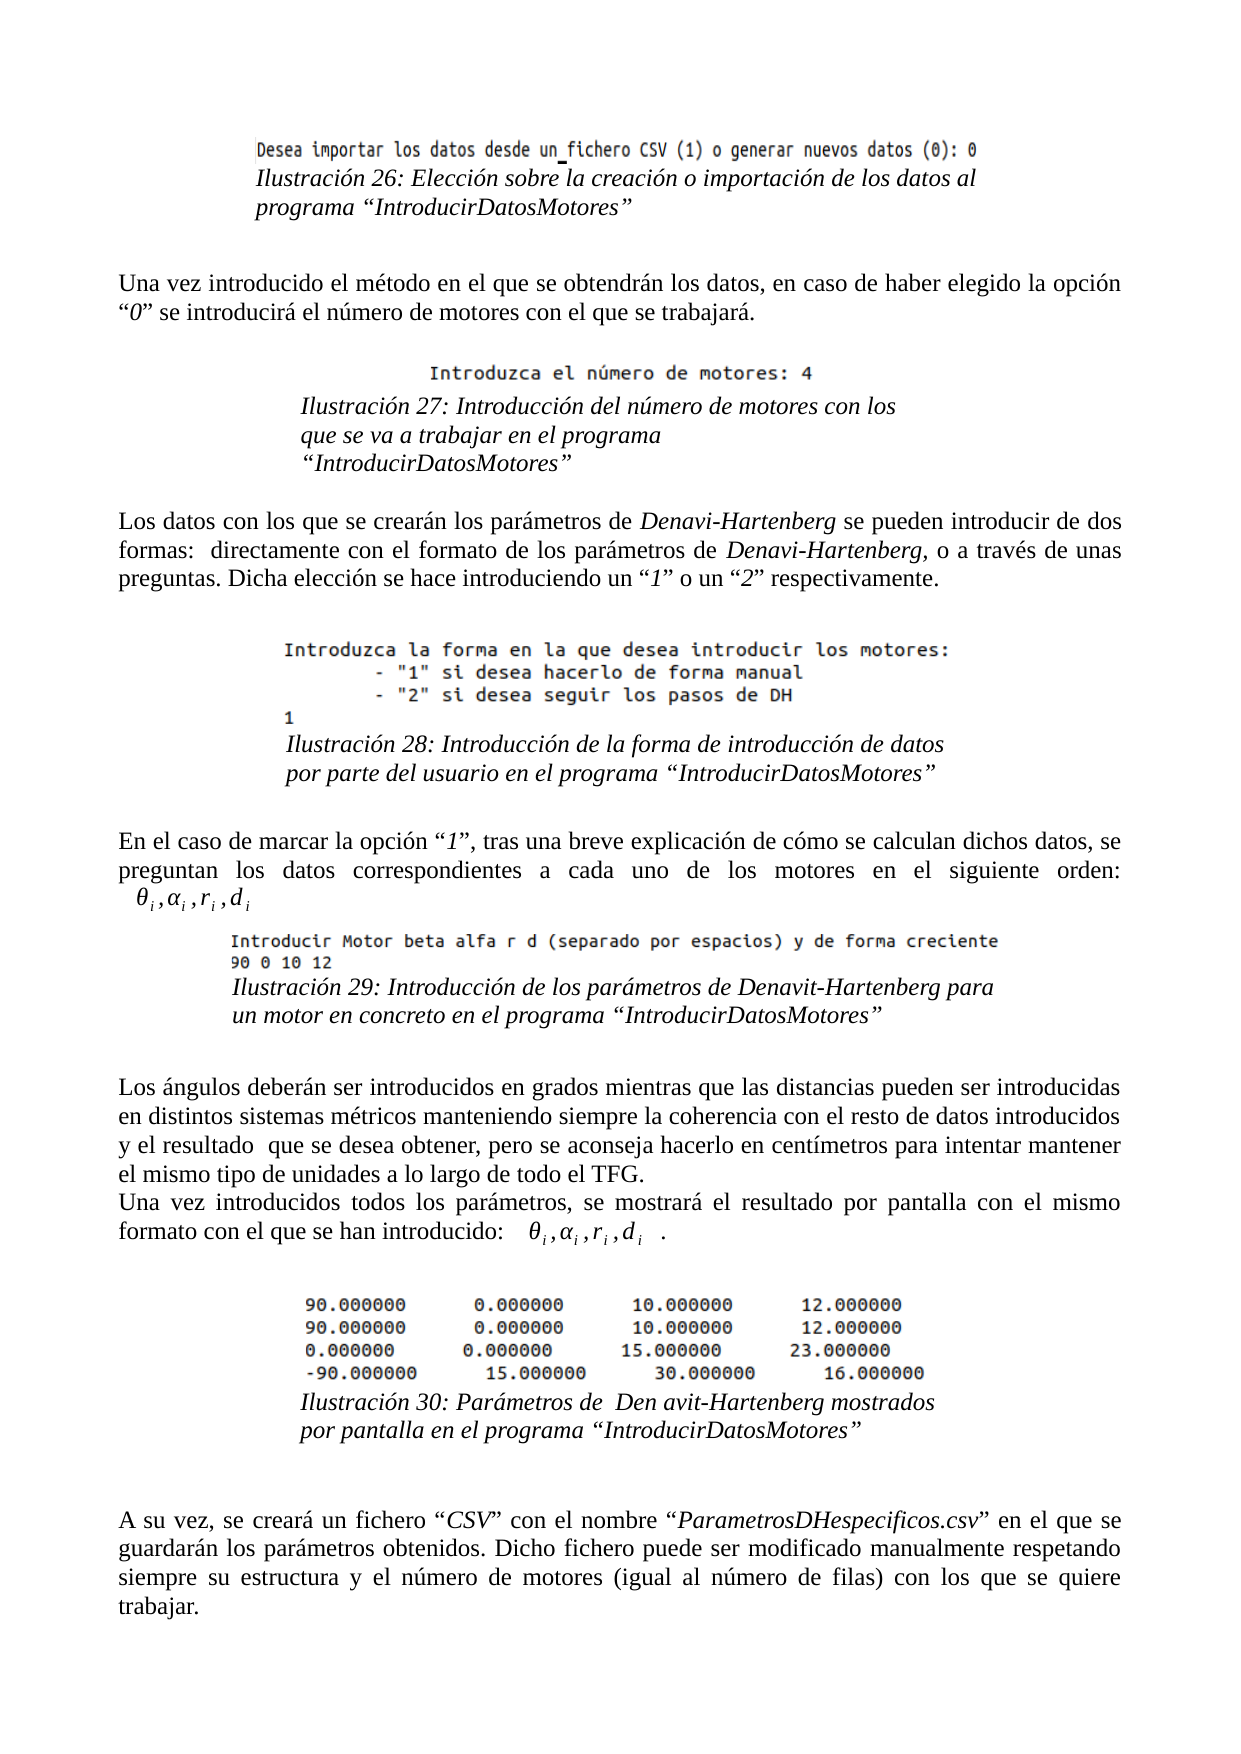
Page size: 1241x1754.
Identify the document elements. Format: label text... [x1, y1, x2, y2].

picture [284, 640, 956, 729]
picture [305, 1296, 935, 1387]
text Una vez introducido el método en el que se obtendrán los datos, en caso de haber elegido la opción “0” se introducirá el número de motores con el que se trabajará. [118, 268, 1122, 326]
text Una vez introducidos todos los parámetros, se mostrará el resultado por pantalla con el mismo formato con el que se han introducido: . [118, 1187, 1122, 1249]
text En el caso de marcar la opción “1”, tras una breve explicación de cómo se calculan dichos datos, se preguntan los datos correspondientes a cada uno de los motores en el siguiente orden: [118, 826, 1122, 915]
text Ilustración 26: Elección sobre la creación o importación de los datos al programa “IntroducirDatosMotores” [256, 164, 985, 221]
picture [231, 934, 1009, 972]
text Los datos con los que se crearán los parámetros de Denavi-Hartenberg se pueden introducir de dos formas: directamente con el formato de los parámetros de Denavi-Hartenberg, o a través de unas preguntas. Dicha elección se hace introduciendo un “1” o un “2” respectivamente. [118, 506, 1122, 592]
text Ilustración 28: Introducción de la forma de introducción de datos por parte del usuario en el programa “IntroducirDatosMotores” [286, 729, 954, 786]
text Ilustración 29: Introducción de los parámetros de Denavit-Hartenberg para un motor en concreto en el programa “IntroducirDatosMotores” [232, 972, 1008, 1029]
text Ilustración 30: Parámetros de Den avit-Hartenberg mostrados por pantalla en el programa “IntroducirDatosMotores” [300, 1309, 940, 1444]
text Ilustración 27: Introducción del número de motores con los que se va a trabajar en el programa “IntroducirDatosMotores” [300, 357, 940, 477]
picture [430, 362, 824, 391]
picture [255, 137, 985, 164]
text Los ángulos deberán ser introducidos en grados mientras que las distancias pueden ser introducidas en distintos sistemas métricos manteniendo siempre la coherencia con el resto de datos introducidos y el resultado que se desea obtener, pero se aconseja hacerlo en centímetros para intentar mantener el mismo tipo de unidades a lo largo de todo el TFG. [118, 1072, 1122, 1187]
text A su vez, se creará un fichero “CSV” con el nombre “ParametrosDHespecificos.csv” en el que se guardarán los parámetros obtenidos. Dicho fichero puede ser modificado manualmente respetando siempre su estructura y el número de motores (igual al número de filas) con los que se quiere trabajar. [118, 1505, 1122, 1620]
